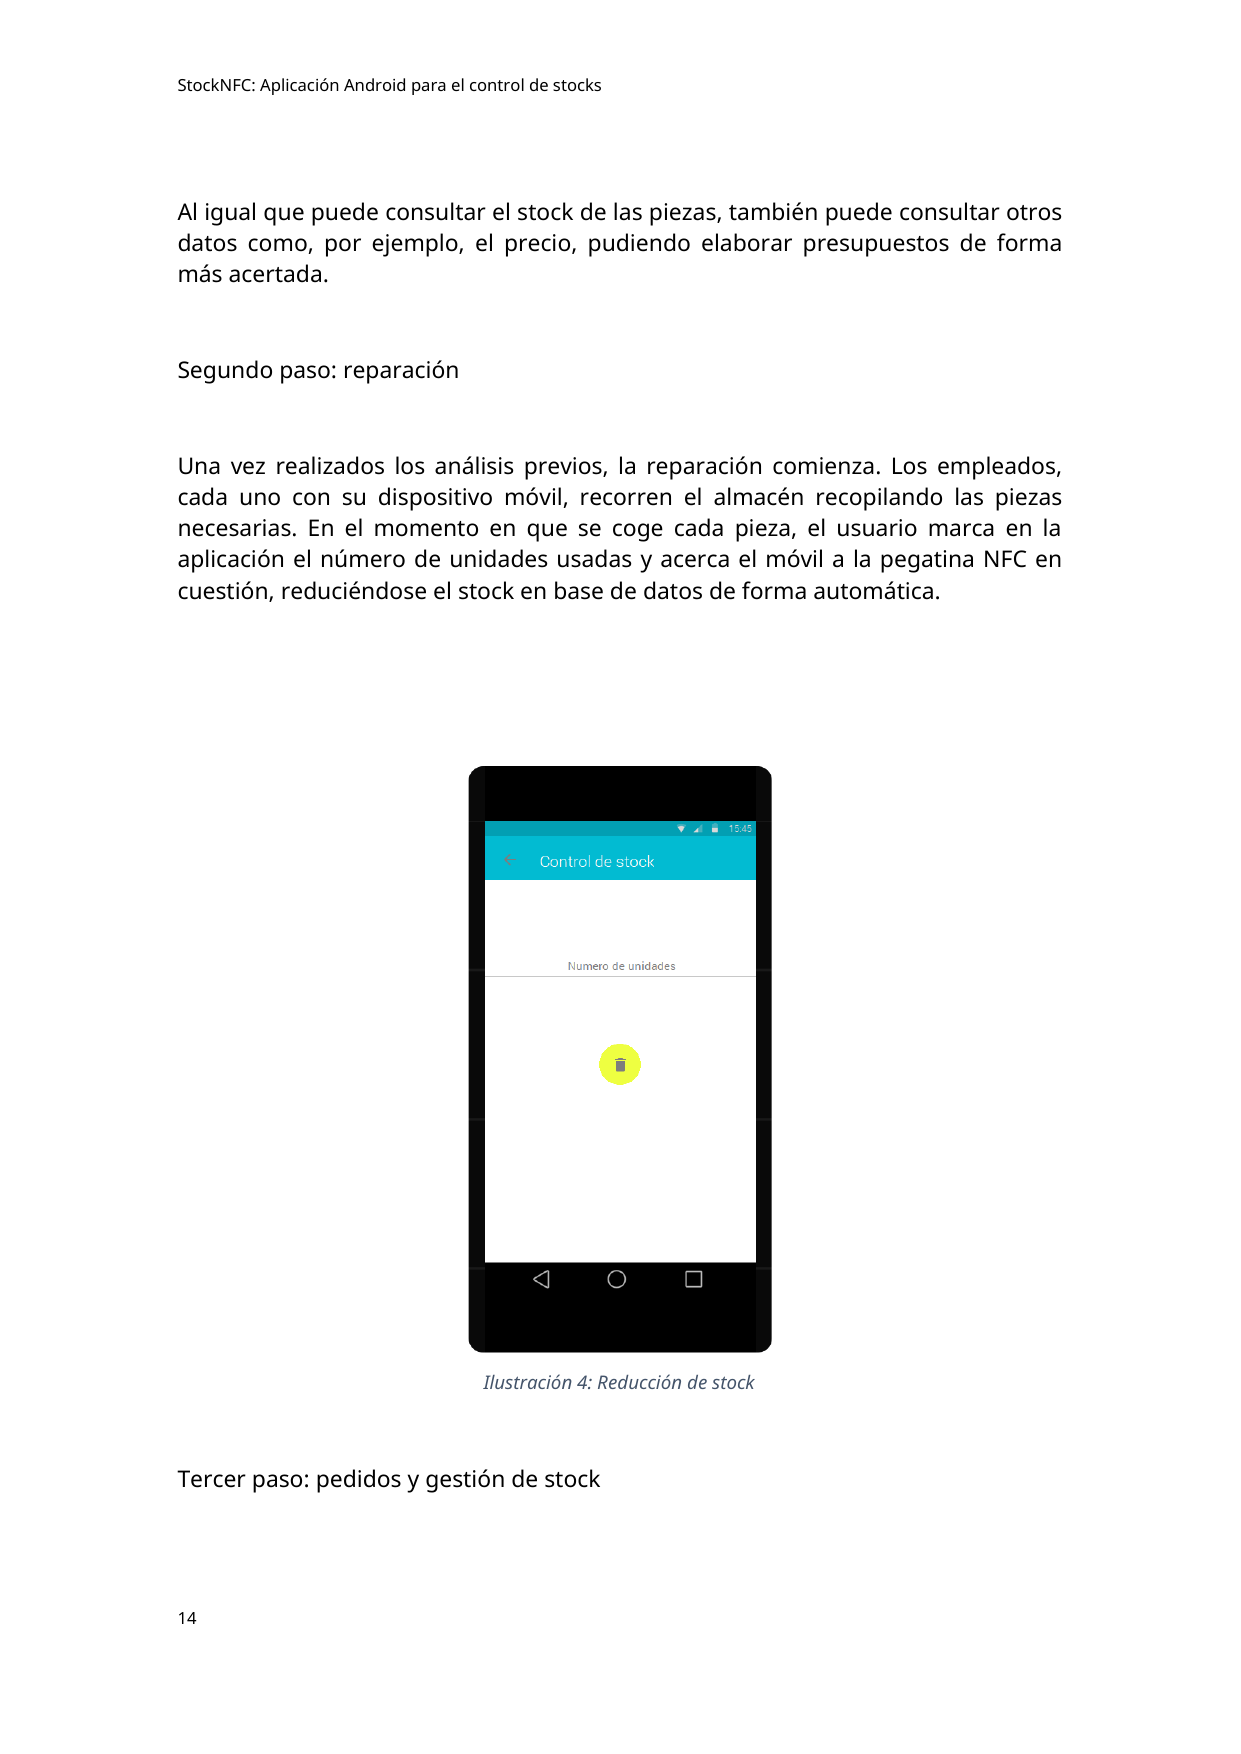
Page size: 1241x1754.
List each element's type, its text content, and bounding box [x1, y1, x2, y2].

text Tercer paso: pedidos y gestión de stock [177, 1463, 1063, 1494]
text Al igual que puede consultar el stock de las piezas, también puede consultar otros datos como, por ejemplo, el precio, pudiendo elaborar presupuestos de forma más acertada. [177, 196, 1063, 289]
text Ilustración 4: Reducción de stock [177, 1369, 1063, 1394]
text Segundo paso: reparación [177, 354, 1063, 385]
text Una vez realizados los análisis previos, la reparación comienza. Los empleados, cada uno con su dispositivo móvil, recorren el almacén recopilando las piezas necesarias. En el momento en que se coge cada pieza, el usuario marca en la aplicación el número de unidades usadas y acerca el móvil a la pegatina NFC en cuestión, reduciéndose el stock en base de datos de forma automática. [177, 450, 1063, 606]
